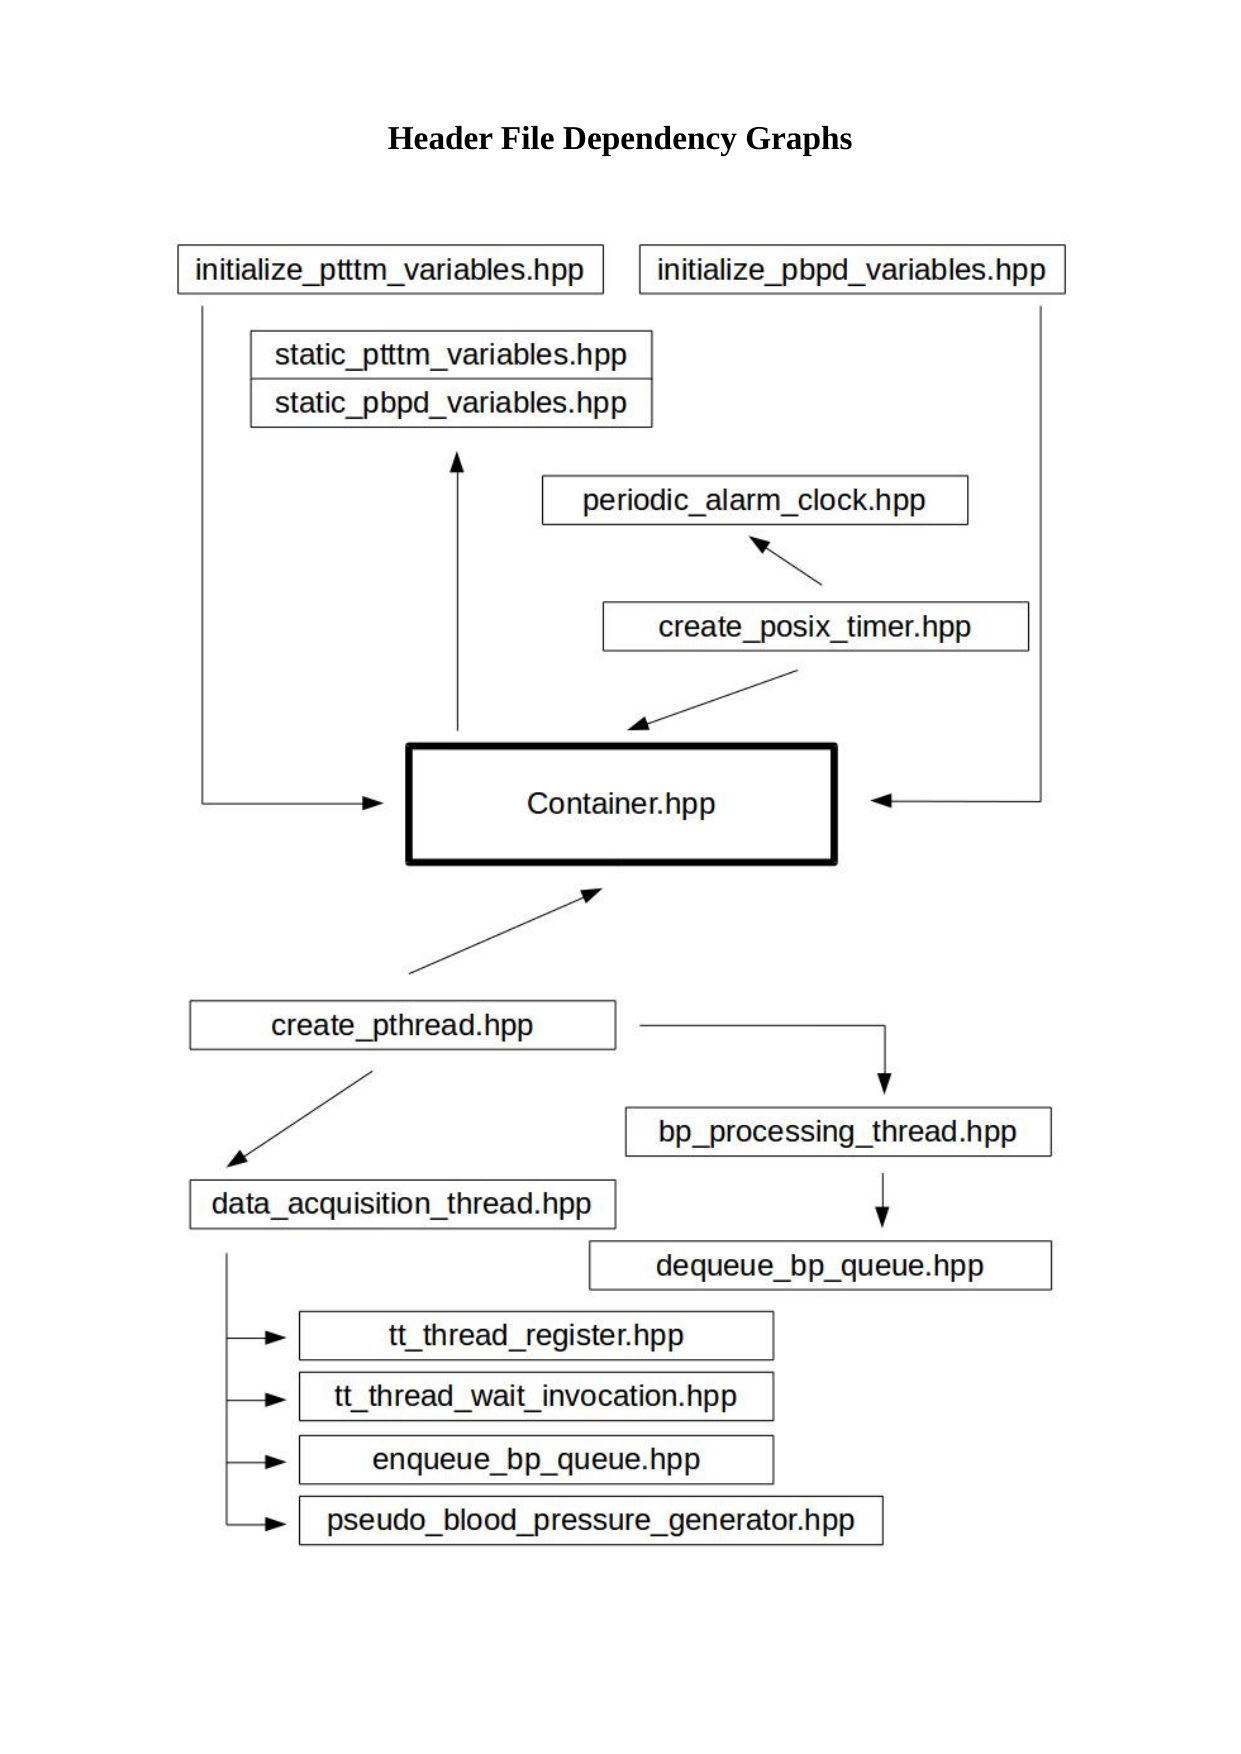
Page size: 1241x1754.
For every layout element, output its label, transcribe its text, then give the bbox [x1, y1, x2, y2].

picture [118, 185, 1123, 1606]
text Header File Dependency Graphs [118, 118, 1122, 156]
